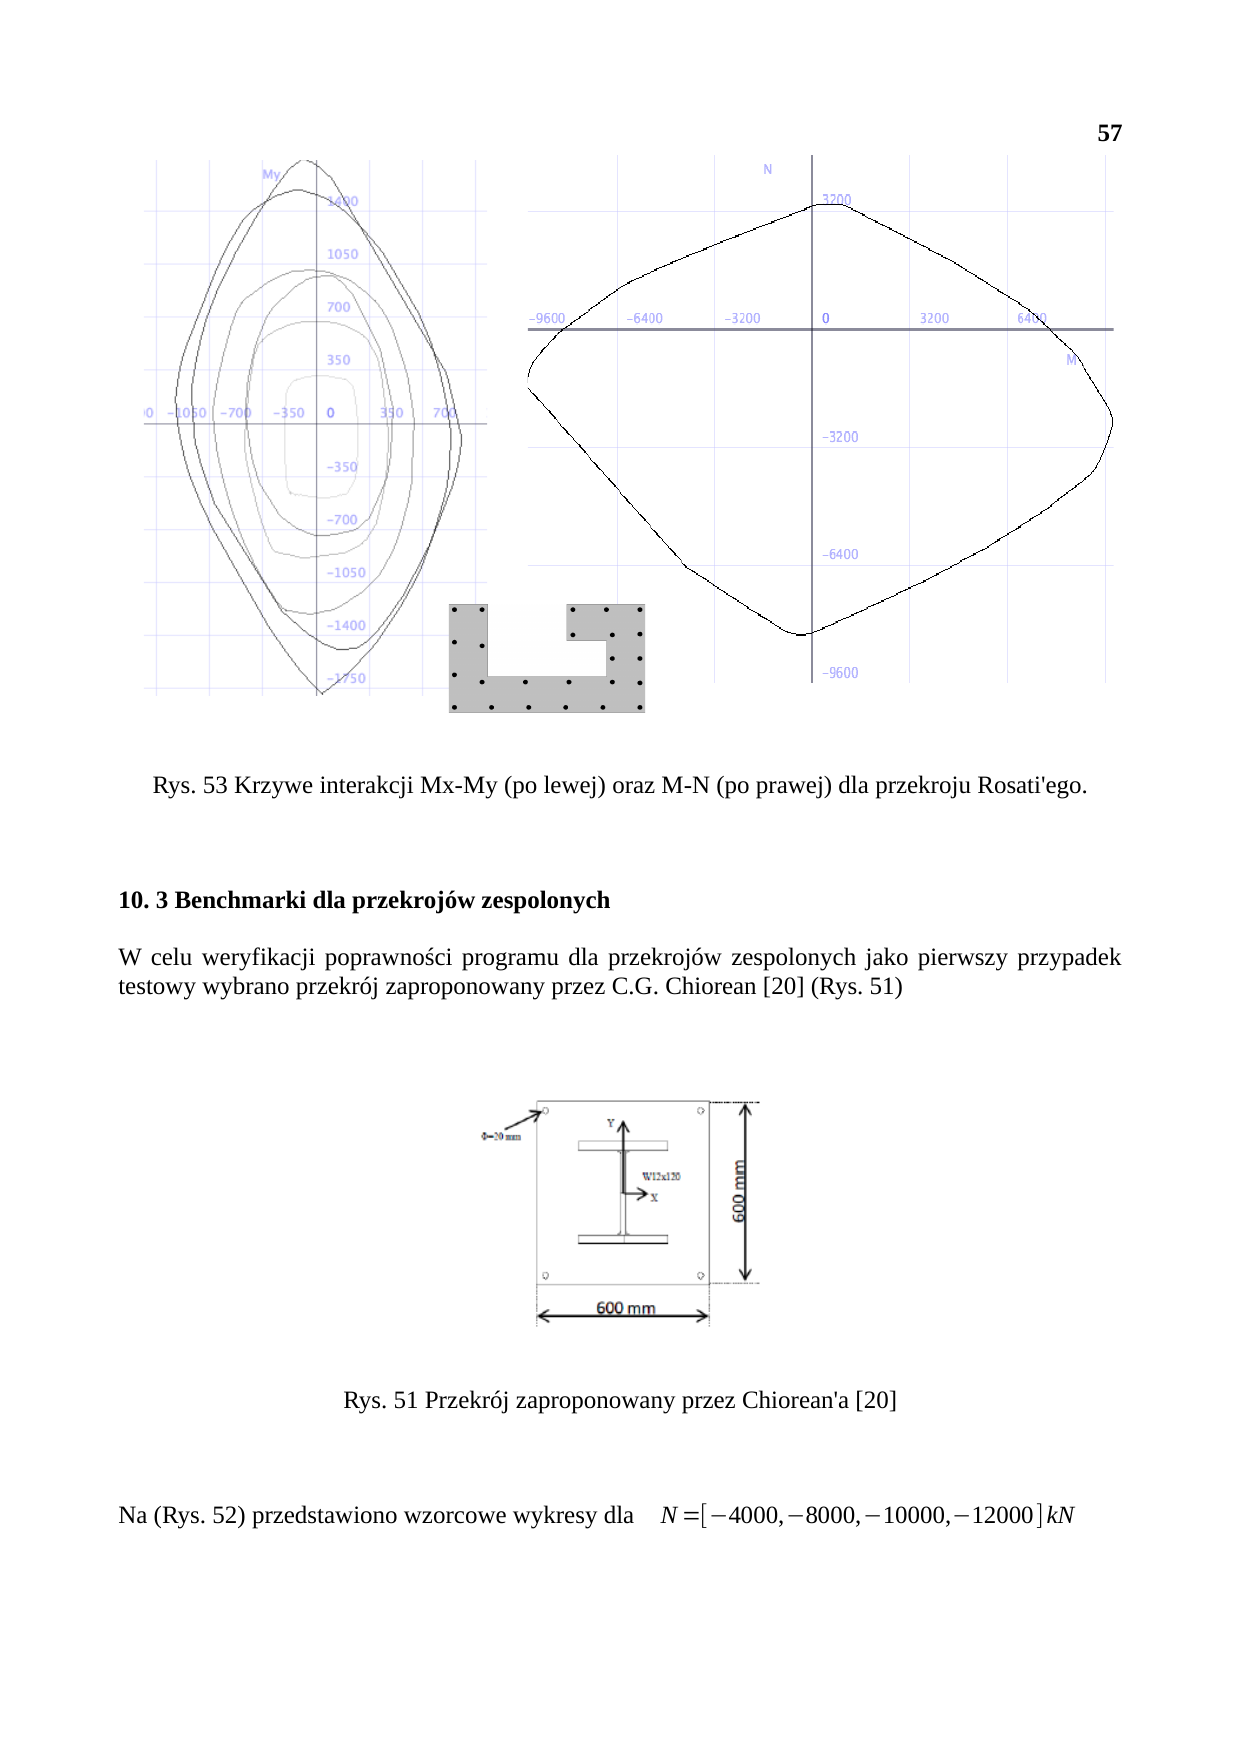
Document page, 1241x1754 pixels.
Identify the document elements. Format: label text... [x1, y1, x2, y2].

text Na (Rys. 52) przedstawiono wzorcowe wykresy dla [118, 1500, 1122, 1530]
text Rys. 53 Krzywe interakcji Mx-My (po lewej) oraz M-N (po prawej) dla przekroju Rosati'ego. [118, 770, 1122, 799]
picture [469, 1086, 771, 1328]
text 55 [118, 118, 1122, 147]
text 10. 3 Benchmarki dla przekrojów zespolonych [118, 885, 1122, 914]
text Rys. 51 Przekrój zaproponowany przez Chiorean'a [20] [118, 1385, 1122, 1414]
text W celu weryfikacji poprawności programu dla przekrojów zespolonych jako pierwszy przypadek testowy wybrano przekrój zaproponowany przez C.G. Chiorean [20] (Rys. 51) [118, 942, 1122, 1000]
picture [143, 155, 1114, 713]
